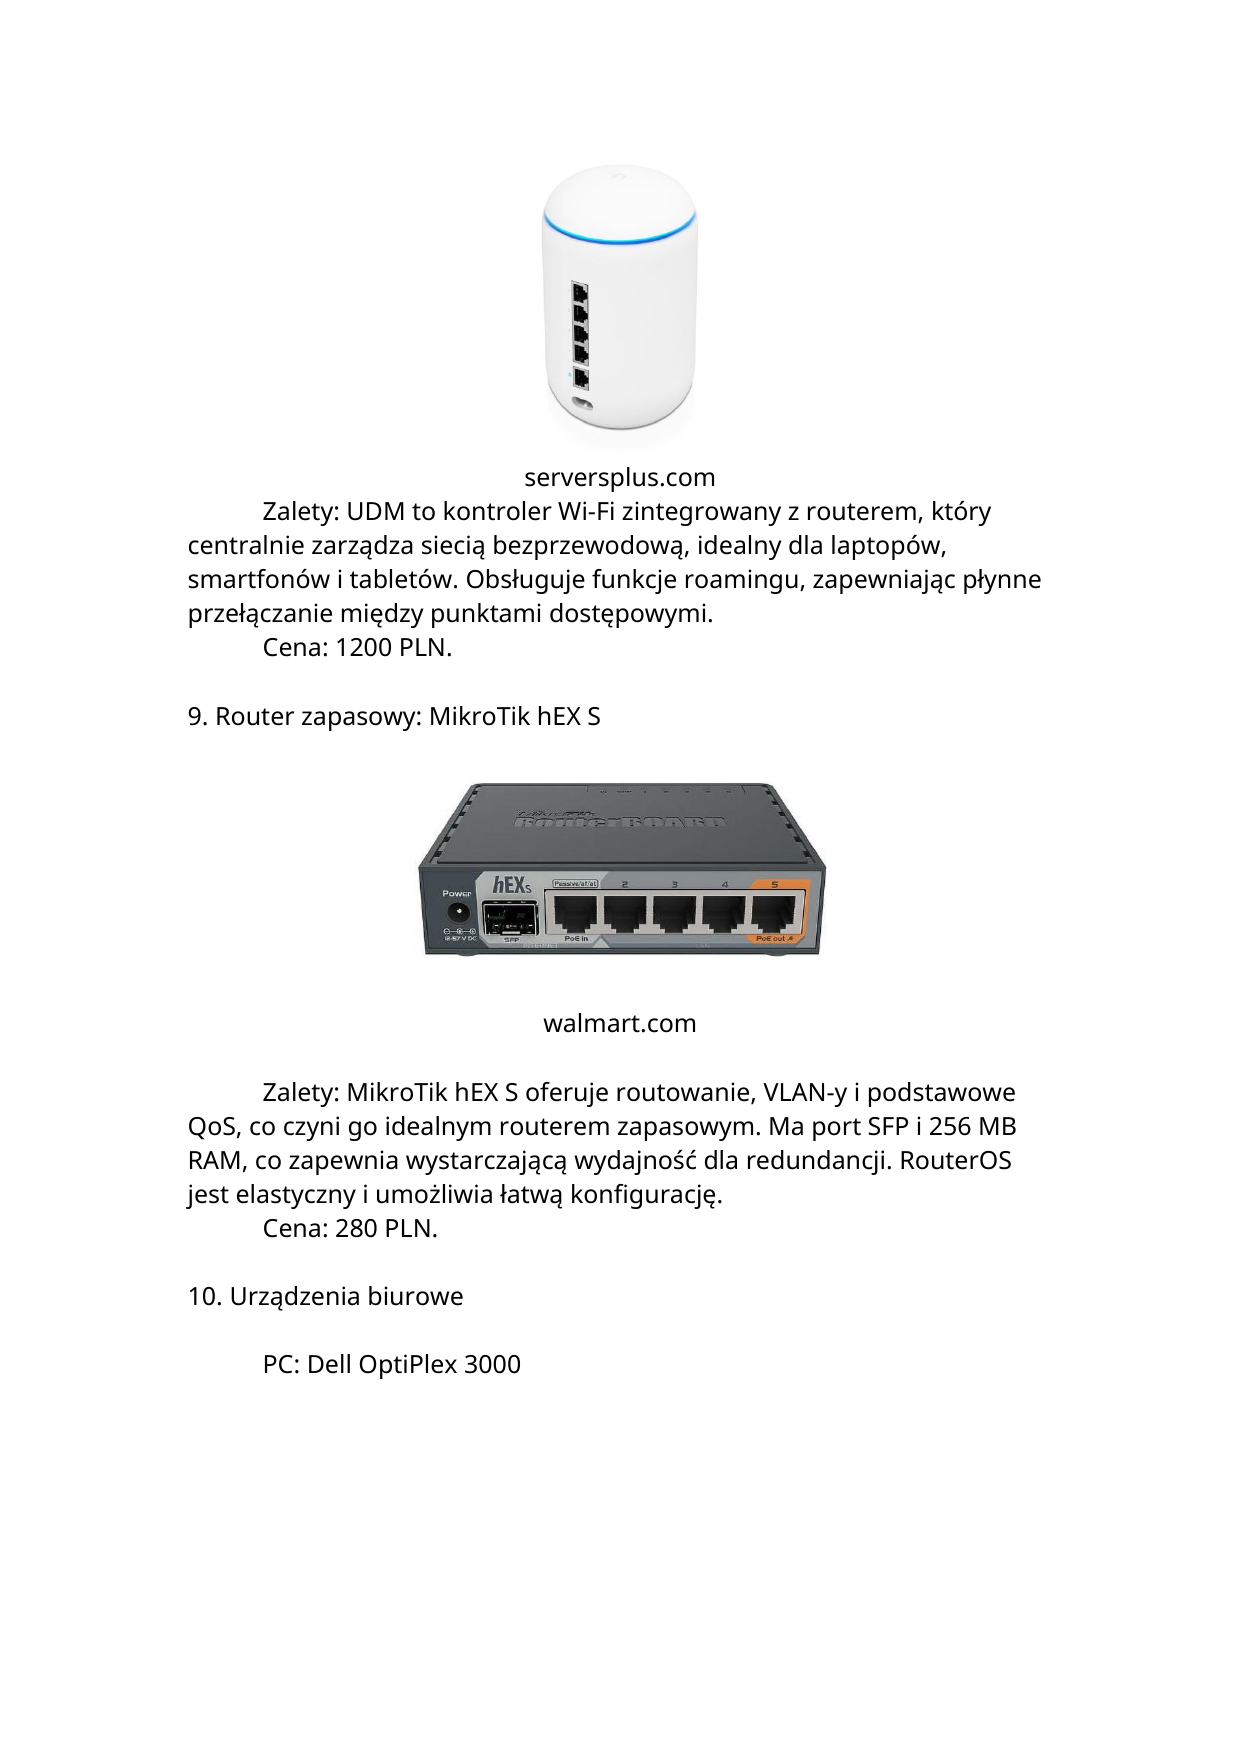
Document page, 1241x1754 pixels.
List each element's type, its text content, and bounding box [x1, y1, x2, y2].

text walmart.com [187, 1006, 1053, 1040]
text PC: Dell OptiPlex 3000 [187, 1347, 1053, 1381]
picture [400, 732, 841, 1006]
list Router zapasowy: MikroTik hEX S [187, 698, 1053, 732]
text Zalety: UDM to kontroler Wi-Fi zintegrowany z routerem, który centralnie zarządza siecią bezprzewodową, idealny dla laptopów, smartfonów i tabletów. Obsługuje funkcje roamingu, zapewniając płynne przełączanie między punktami dostępowymi. [187, 494, 1053, 630]
list Urządzenia biurowe [187, 1278, 1053, 1313]
text Cena: 1200 PLN. [187, 630, 1053, 664]
text serversplus.com [187, 460, 1053, 494]
text Zalety: MikroTik hEX S oferuje routowanie, VLAN-y i podstawowe QoS, co czyni go idealnym routerem zapasowym. Ma port SFP i 256 MB RAM, co zapewnia wystarczającą wydajność dla redundancji. RouterOS jest elastyczny i umożliwia łatwą konfigurację. [187, 1074, 1053, 1210]
text Cena: 280 PLN. [187, 1210, 1053, 1244]
picture [465, 150, 775, 460]
